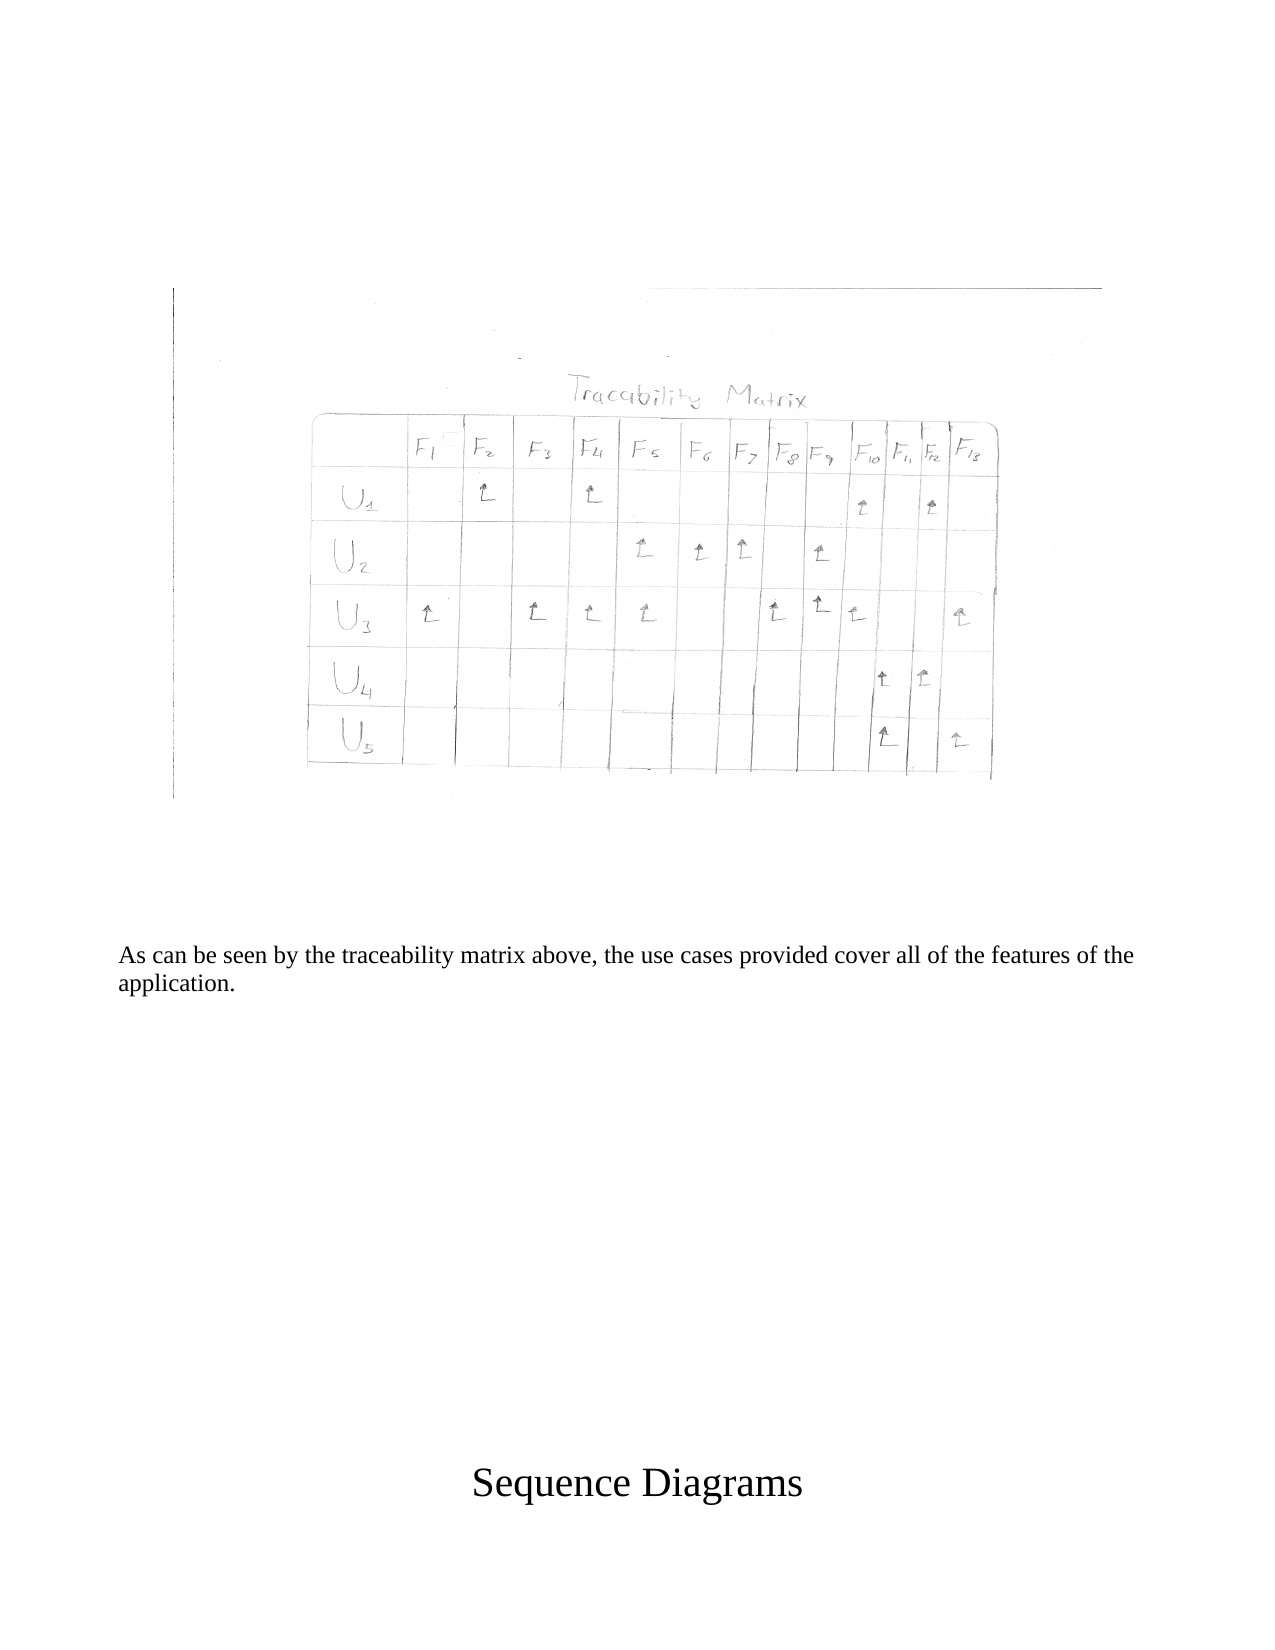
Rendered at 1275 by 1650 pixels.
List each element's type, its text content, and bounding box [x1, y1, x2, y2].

text Sequence Diagrams [118, 1457, 1157, 1505]
text As can be seen by the traceability matrix above, the use cases provided cover all of the features of the application. [118, 147, 1157, 997]
picture [173, 146, 1102, 940]
